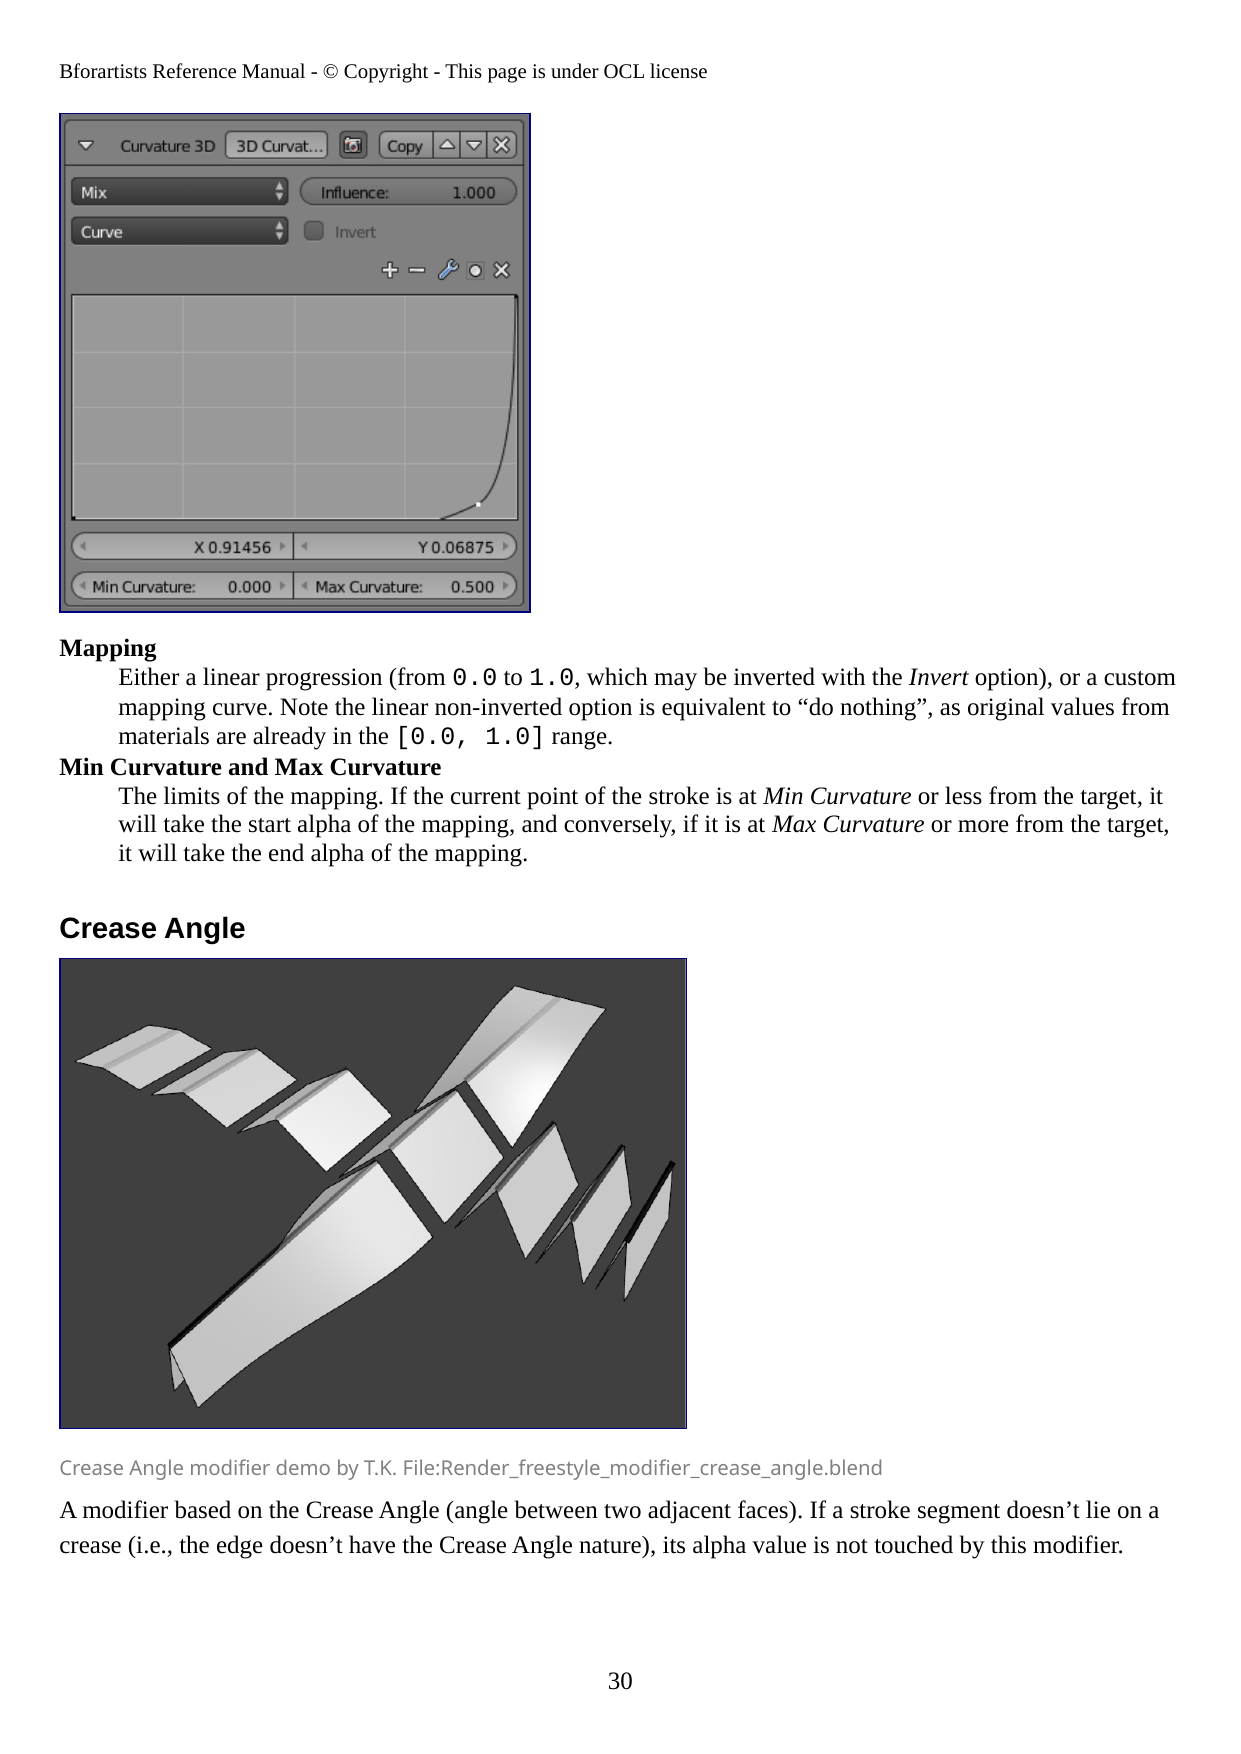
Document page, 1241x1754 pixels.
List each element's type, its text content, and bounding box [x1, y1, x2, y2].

text A modifier based on the Crease Angle (angle between two adjacent faces). If a stroke segment doesn’t lie on a crease (i.e., the edge doesn’t have the Crease Angle nature), its alpha value is not touched by this modifier. [59, 1495, 1181, 1559]
subtitle Min Curvature and Max Curvature [59, 752, 1181, 781]
list The limits of the mapping. If the current point of the stroke is at Min Curvature or less from the target, it will take the start alpha of the mapping, and conversely, if it is at Max Curvature or more from the target, it will take the end alpha of the mapping. [118, 781, 1181, 867]
text Crease Angle modifier demo by T.K. File:Render_freestyle_modifier_crease_angle.blend [59, 1449, 1181, 1481]
list Either a linear progression (from 0.0 to 1.0, which may be inverted with the Invert option), or a custom mapping curve. Note the linear non-inverted option is equivalent to “do nothing”, as original values from materials are already in the [0.0, 1.0] range. [118, 662, 1181, 752]
subtitle Mapping [59, 633, 1181, 662]
picture [61, 114, 529, 611]
picture [61, 959, 686, 1428]
subtitle Crease Angle [59, 911, 1181, 945]
